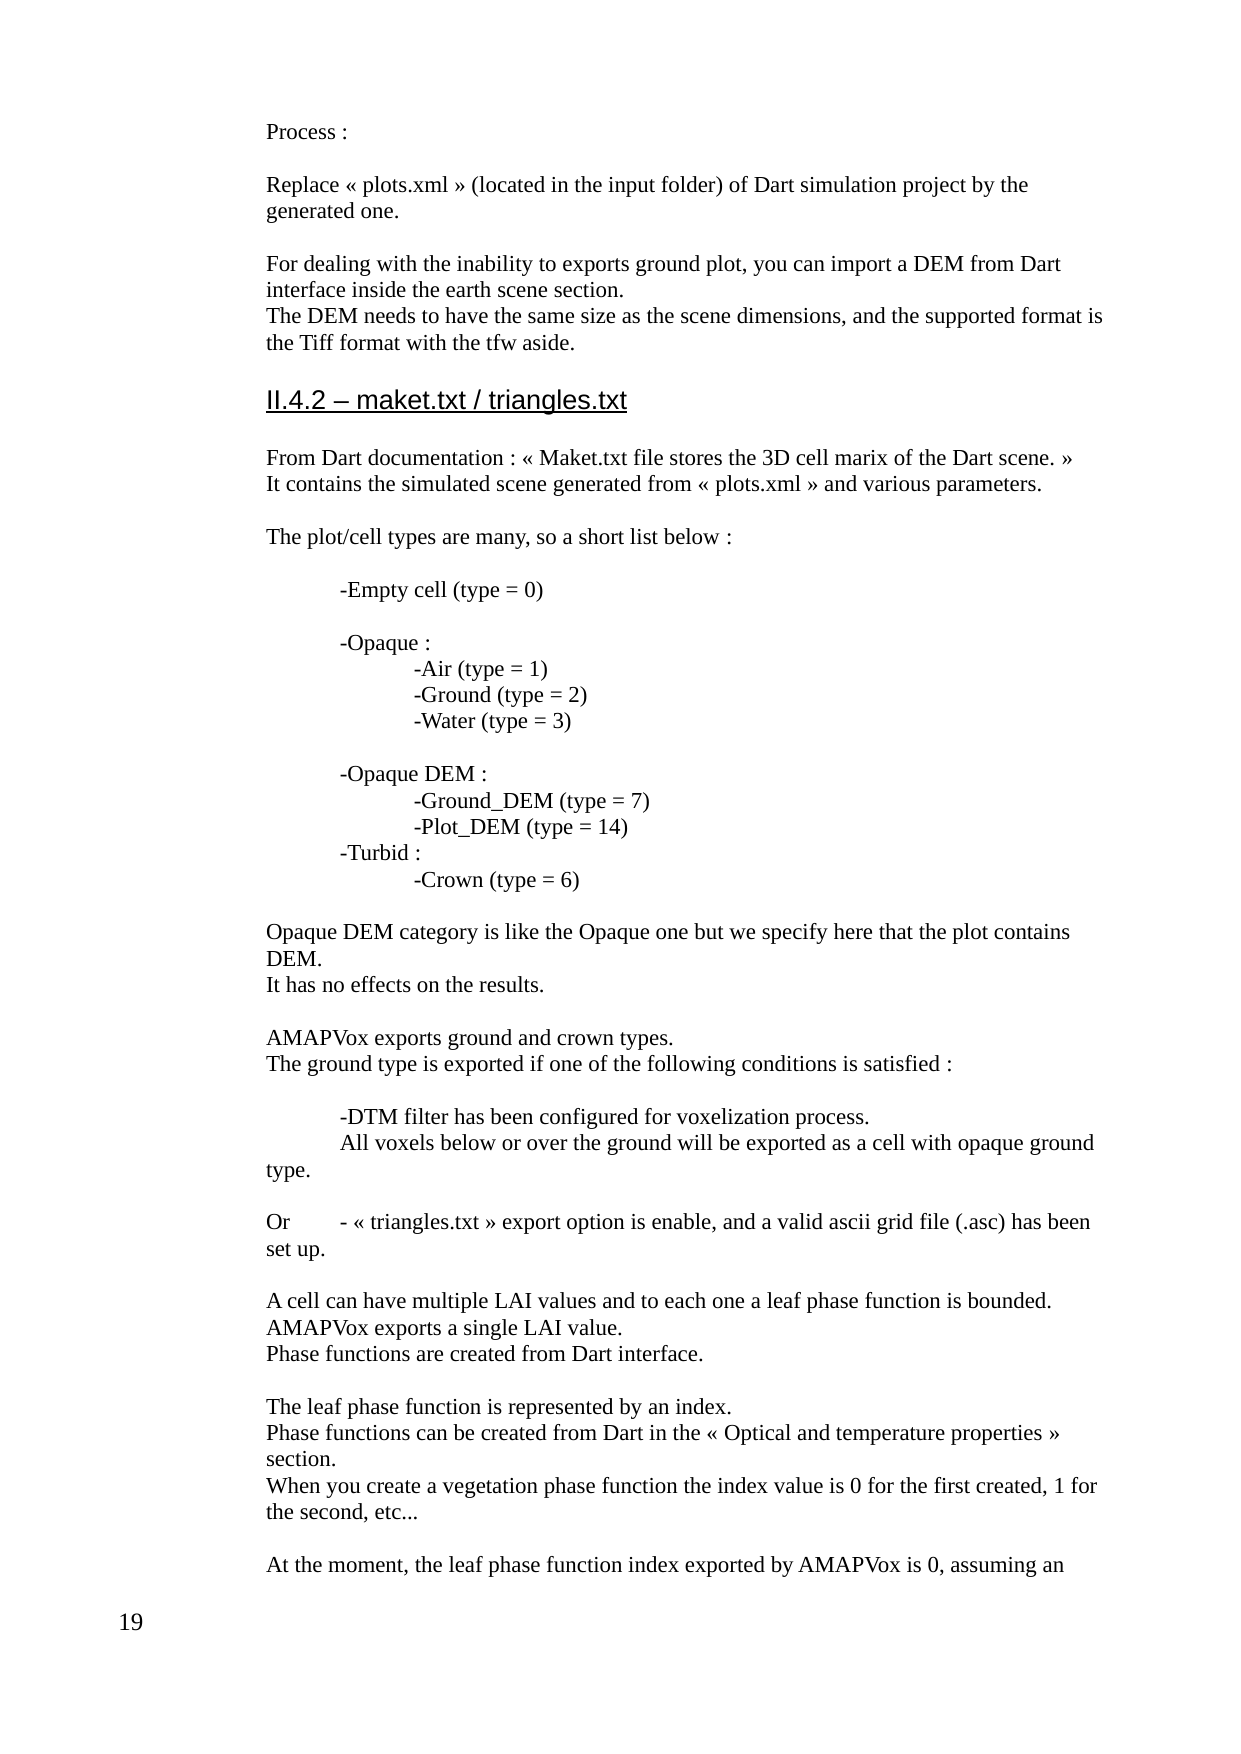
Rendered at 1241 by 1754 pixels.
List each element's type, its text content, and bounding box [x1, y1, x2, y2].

text The plot/cell types are many, so a short list below : [266, 523, 1122, 549]
subtitle II.4.2 – maket.txt / triangles.txt [266, 384, 1122, 415]
text The DEM needs to have the same size as the scene dimensions, and the supported format is the Tiff format with the tfw aside. [266, 303, 1122, 355]
text A cell can have multiple LAI values and to each one a leaf phase function is bounded. [266, 1287, 1122, 1314]
text -Crown (type = 6) [266, 866, 1122, 892]
text -Empty cell (type = 0) [266, 576, 1122, 602]
text It contains the simulated scene generated from « plots.xml » and various parameters. [266, 470, 1122, 497]
text Opaque DEM category is like the Opaque one but we specify here that the plot contains DEM. [266, 918, 1122, 971]
text -Water (type = 3) [266, 708, 1122, 734]
text Process : [266, 118, 1122, 144]
text The leaf phase function is represented by an index. [266, 1393, 1122, 1419]
text Phase functions are created from Dart interface. [266, 1340, 1122, 1366]
text -Opaque : [266, 628, 1122, 655]
text The ground type is exported if one of the following conditions is satisfied : [266, 1050, 1122, 1077]
text Replace « plots.xml » (located in the input folder) of Dart simulation project by the generated one. [266, 171, 1122, 223]
text All voxels below or over the ground will be exported as a cell with opaque ground type. [266, 1129, 1122, 1182]
text AMAPVox exports a single LAI value. [266, 1314, 1122, 1340]
text AMAPVox exports ground and crown types. [266, 1024, 1122, 1050]
text -Ground_DEM (type = 7) [266, 787, 1122, 813]
text -Plot_DEM (type = 14) [266, 813, 1122, 839]
text It has no effects on the results. [266, 971, 1122, 997]
text From Dart documentation : « Maket.txt file stores the 3D cell marix of the Dart scene. » [266, 444, 1122, 470]
text Or - « triangles.txt » export option is enable, and a valid ascii grid file (.asc) has been set up. [266, 1208, 1122, 1261]
text -Ground (type = 2) [266, 681, 1122, 708]
text For dealing with the inability to exports ground plot, you can import a DEM from Dart interface inside the earth scene section. [266, 250, 1122, 303]
text -DTM filter has been configured for voxelization process. [266, 1103, 1122, 1129]
text Phase functions can be created from Dart in the « Optical and temperature properties » section. [266, 1419, 1122, 1472]
text -Air (type = 1) [266, 655, 1122, 681]
text At the moment, the leaf phase function index exported by AMAPVox is 0, assuming an [266, 1551, 1122, 1577]
text -Turbid : [266, 839, 1122, 866]
text When you create a vegetation phase function the index value is 0 for the first created, 1 for the second, etc... [266, 1472, 1122, 1524]
text -Opaque DEM : [266, 760, 1122, 787]
